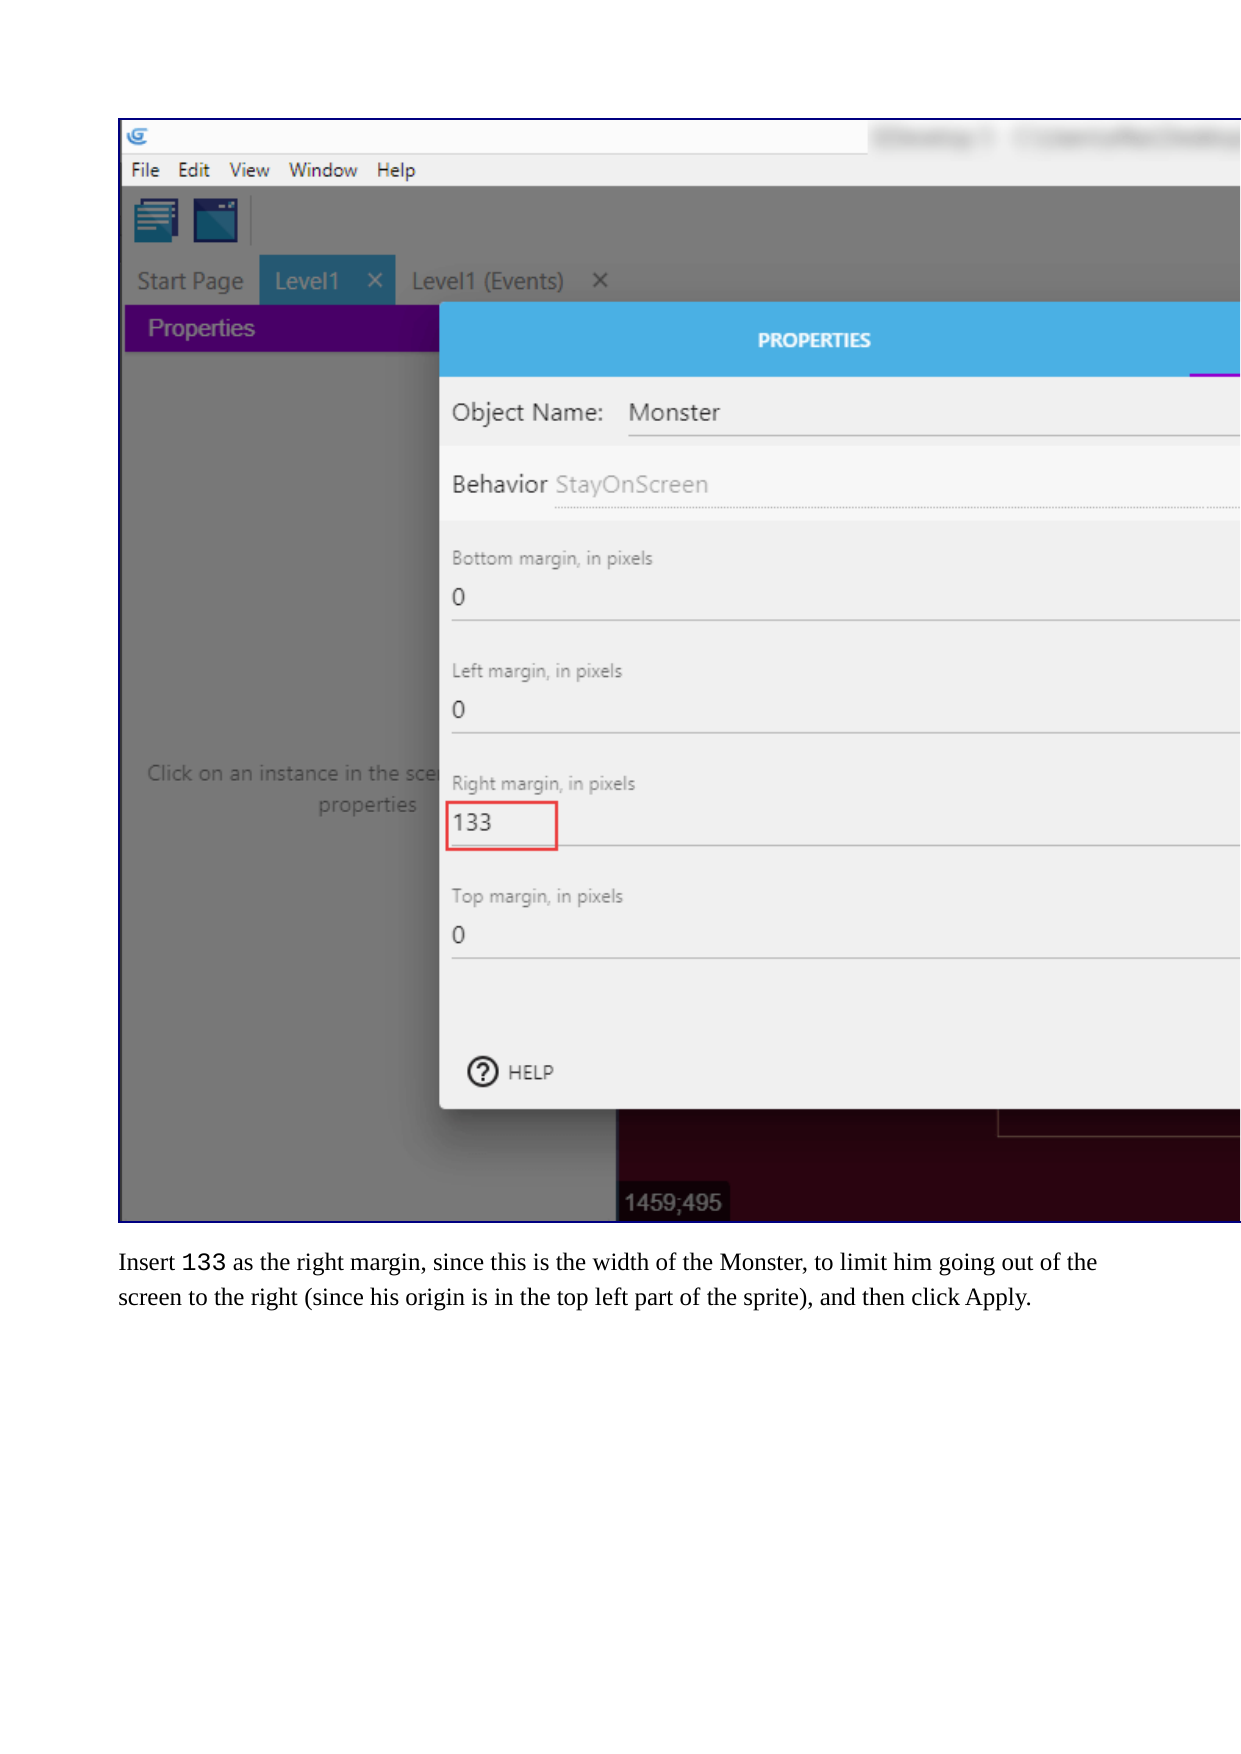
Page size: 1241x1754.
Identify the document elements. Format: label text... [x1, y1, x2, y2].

picture [120, 120, 1241, 1221]
text Insert 133 as the right margin, since this is the width of the Monster, to limit him going out of the screen to the right (since his origin is in the top left part of the sprite), and then click Apply. [118, 1247, 1122, 1311]
